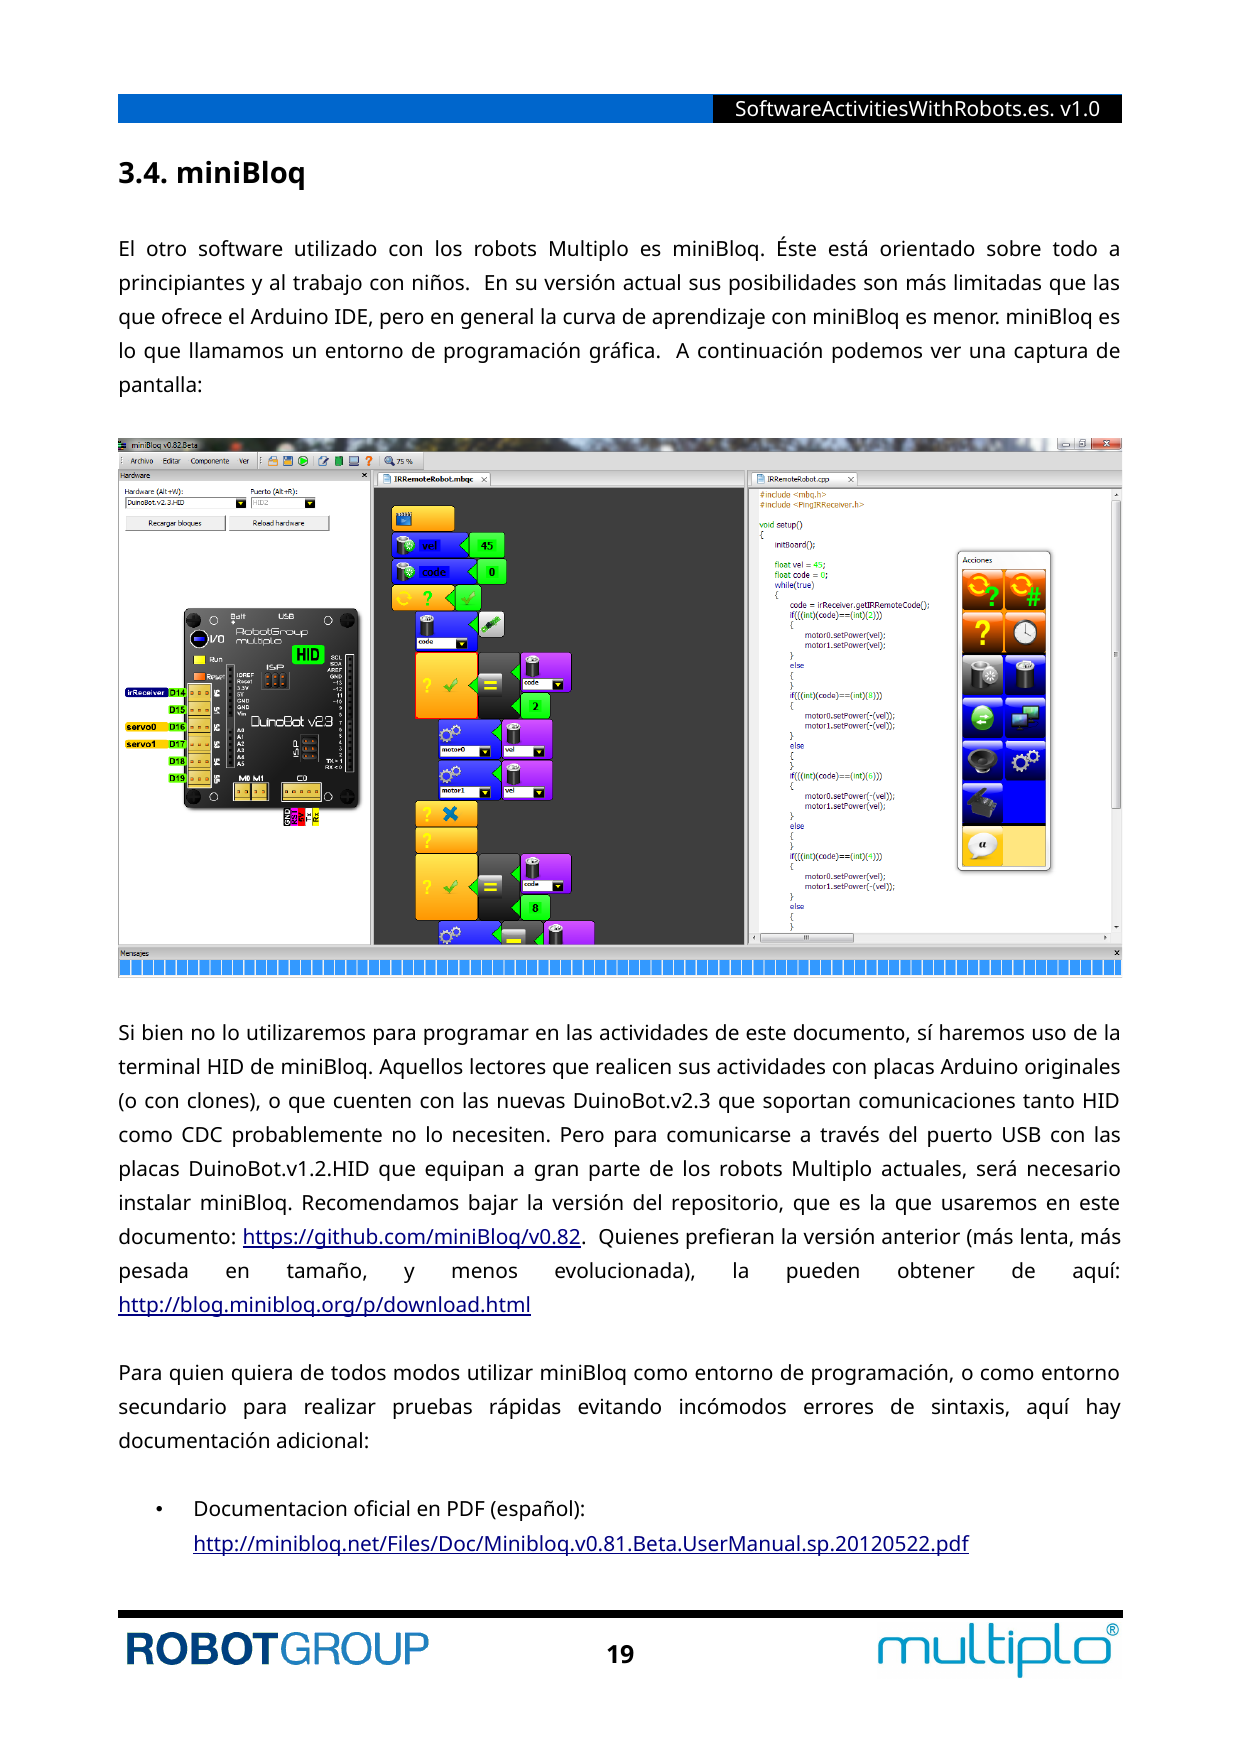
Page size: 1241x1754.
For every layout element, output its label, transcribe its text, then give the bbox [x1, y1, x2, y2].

list Documentacion oficial en PDF (español): http://minibloq.net/Files/Doc/Minibloq.v0.81.Beta.UserManual.sp.20120522.pdf [156, 1494, 1122, 1557]
text 3.4. miniBloq [118, 152, 1122, 192]
text Si bien no lo utilizaremos para programar en las actividades de este documento, sí haremos uso de la terminal HID de miniBloq. Aquellos lectores que realicen sus actividades con placas Arduino originales (o con clones), o que cuenten con las nuevas DuinoBot.v2.3 que soportan comunicaciones tanto HID como CDC probablemente no lo necesiten. Pero para comunicarse a través del puerto USB con las placas DuinoBot.v1.2.HID que equipan a gran parte de los robots Multiplo actuales, será necesario instalar miniBloq. Recomendamos bajar la versión del repositorio, que es la que usaremos en este documento: https://github.com/miniBloq/v0.82. Quienes prefieran la versión anterior (más lenta, más pesada en tamaño, y menos evolucionada), la pueden obtener de aquí: http://blog.minibloq.org/p/download.html [118, 1018, 1122, 1319]
picture [877, 1622, 1123, 1679]
picture [118, 438, 1123, 978]
text El otro software utilizado con los robots Multiplo es miniBloq. Éste está orientado sobre todo a principiantes y al trabajo con niños. En su versión actual sus posibilidades son más limitadas que las que ofrece el Arduino IDE, pero en general la curva de aprendizaje con miniBloq es menor. miniBloq es lo que llamamos un entorno de programación gráfica. A continuación podemos ver una captura de pantalla: [118, 234, 1122, 399]
text Para quien quiera de todos modos utilizar miniBloq como entorno de programación, o como entorno secundario para realizar pruebas rápidas evitando incómodos errores de sintaxis, aquí hay documentación adicional: [118, 1358, 1122, 1455]
picture [118, 1622, 434, 1673]
